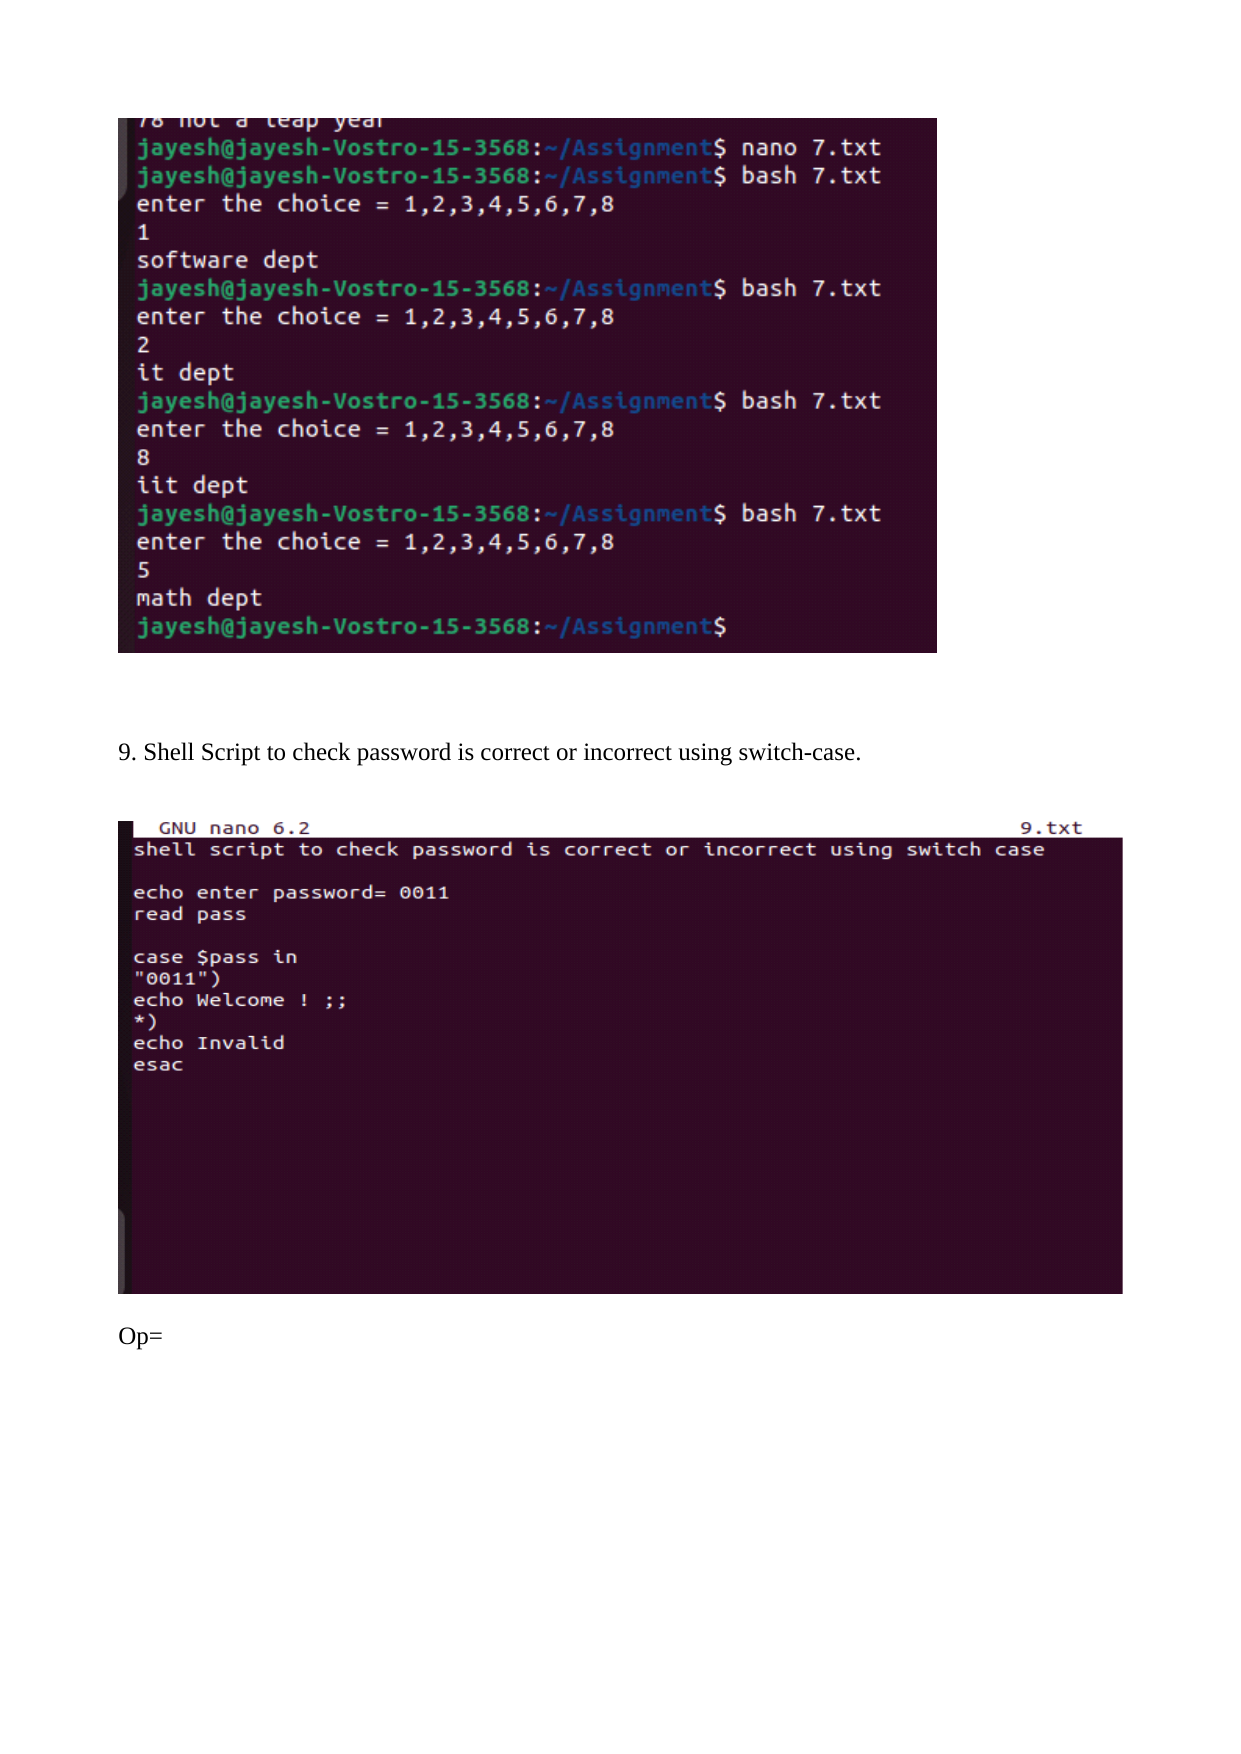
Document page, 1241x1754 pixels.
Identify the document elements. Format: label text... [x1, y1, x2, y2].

text Op= [118, 1321, 1122, 1350]
text 9. Shell Script to check password is correct or incorrect using switch-case. [118, 737, 1122, 765]
